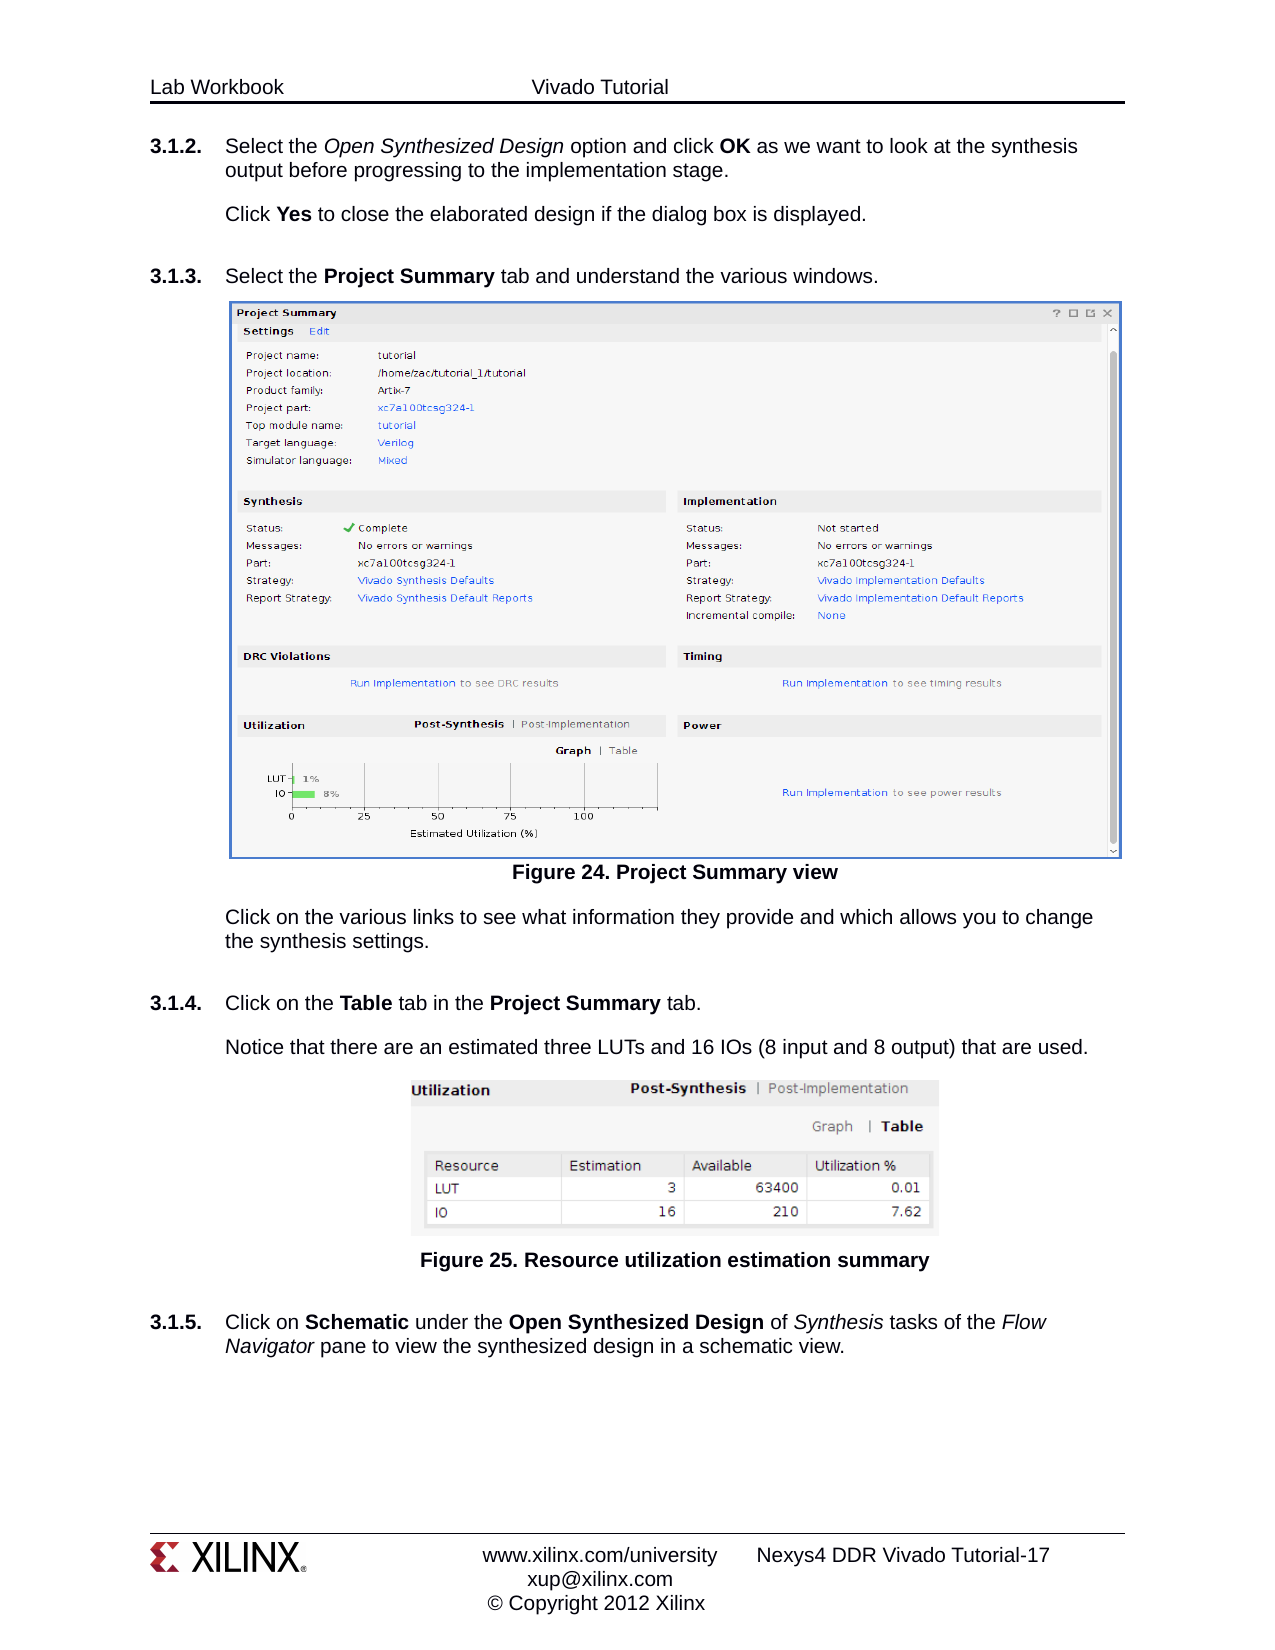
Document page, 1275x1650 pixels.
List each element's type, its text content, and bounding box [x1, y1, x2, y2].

text Click on the various links to see what information they provide and which allows you to change the synthesis settings. [225, 905, 1125, 953]
list Click on the Table tab in the Project Summary tab. [150, 990, 1125, 1014]
list Select the Open Synthesized Design option and click OK as we want to look at the synthesis output before progressing to the implementation stage. [150, 133, 1125, 181]
list Click on Schematic under the Open Synthesized Design of Synthesis tasks of the Flow Navigator pane to view the synthesized design in a schematic view. [150, 1310, 1125, 1358]
picture [227, 300, 1123, 861]
list Select the Project Summary tab and understand the various windows. [150, 264, 1125, 288]
text Click Yes to close the elaborated design if the dialog box is displayed. [225, 202, 1125, 226]
text Figure 24. Project Summary view [225, 300, 1125, 884]
text Figure 25. Resource utilization estimation summary [225, 1248, 1125, 1272]
text Notice that there are an estimated three LUTs and 16 IOs (8 input and 8 output) that are used. [225, 1035, 1125, 1059]
picture [150, 1542, 307, 1572]
picture [410, 1080, 940, 1236]
